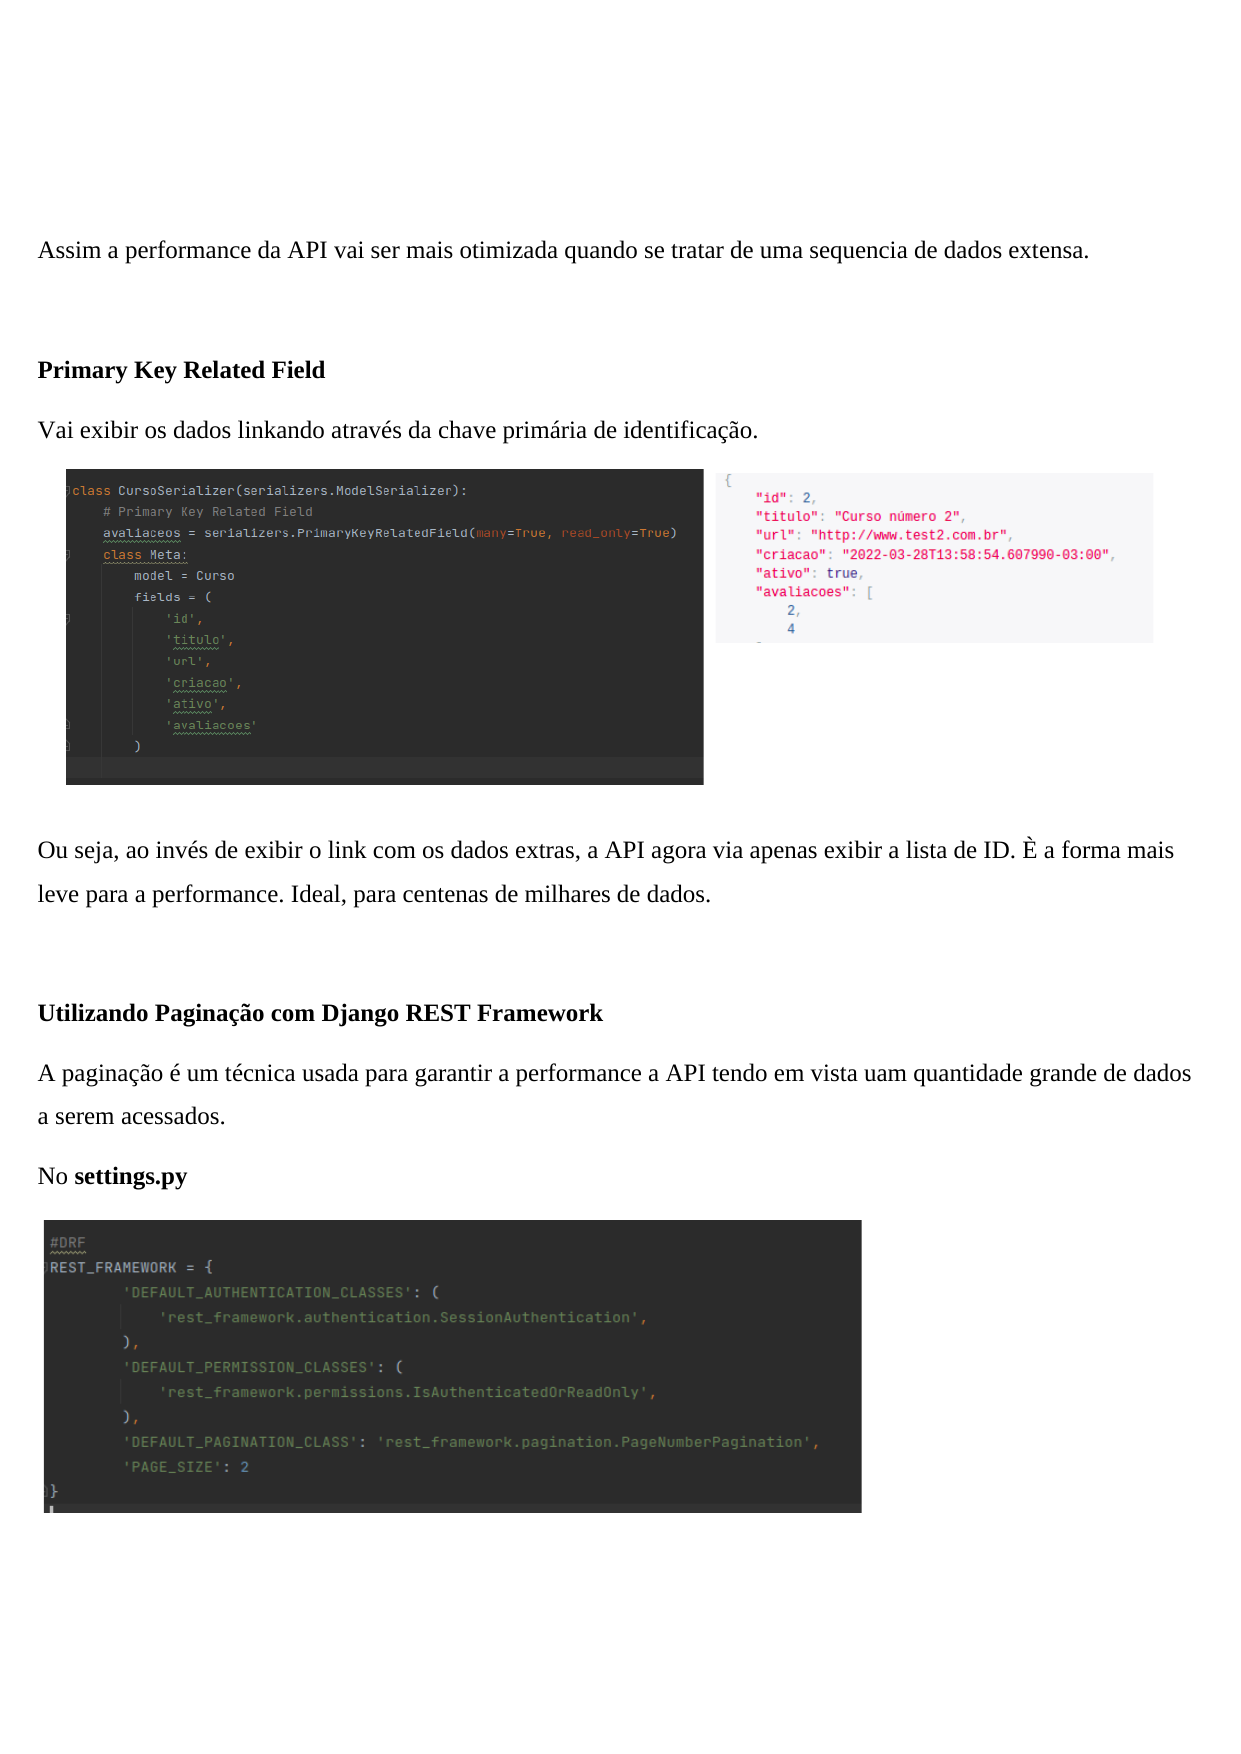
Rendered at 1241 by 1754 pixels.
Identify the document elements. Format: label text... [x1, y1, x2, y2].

text Primary Key Related Field [37, 355, 1203, 384]
picture [715, 473, 746, 643]
picture [66, 469, 112, 737]
text A paginação é um técnica usada para garantir a performance a API tendo em vista uam quantidade grande de dados a serem acessados. [37, 1058, 1203, 1130]
text No settings.py [37, 1161, 1203, 1190]
text Utilizando Paginação com Django REST Framework [37, 998, 1203, 1027]
text Vai exibir os dados linkando através da chave primária de identificação. [37, 415, 1203, 443]
text Assim a performance da API vai ser mais otimizada quando se tratar de uma sequencia de dados extensa. [37, 235, 1203, 264]
text Ou seja, ao invés de exibir o link com os dados extras, a API agora via apenas exibir a lista de ID. È a forma mais leve para a performance. Ideal, para centenas de milhares de dados. [37, 836, 1203, 907]
picture [43, 1220, 107, 1428]
